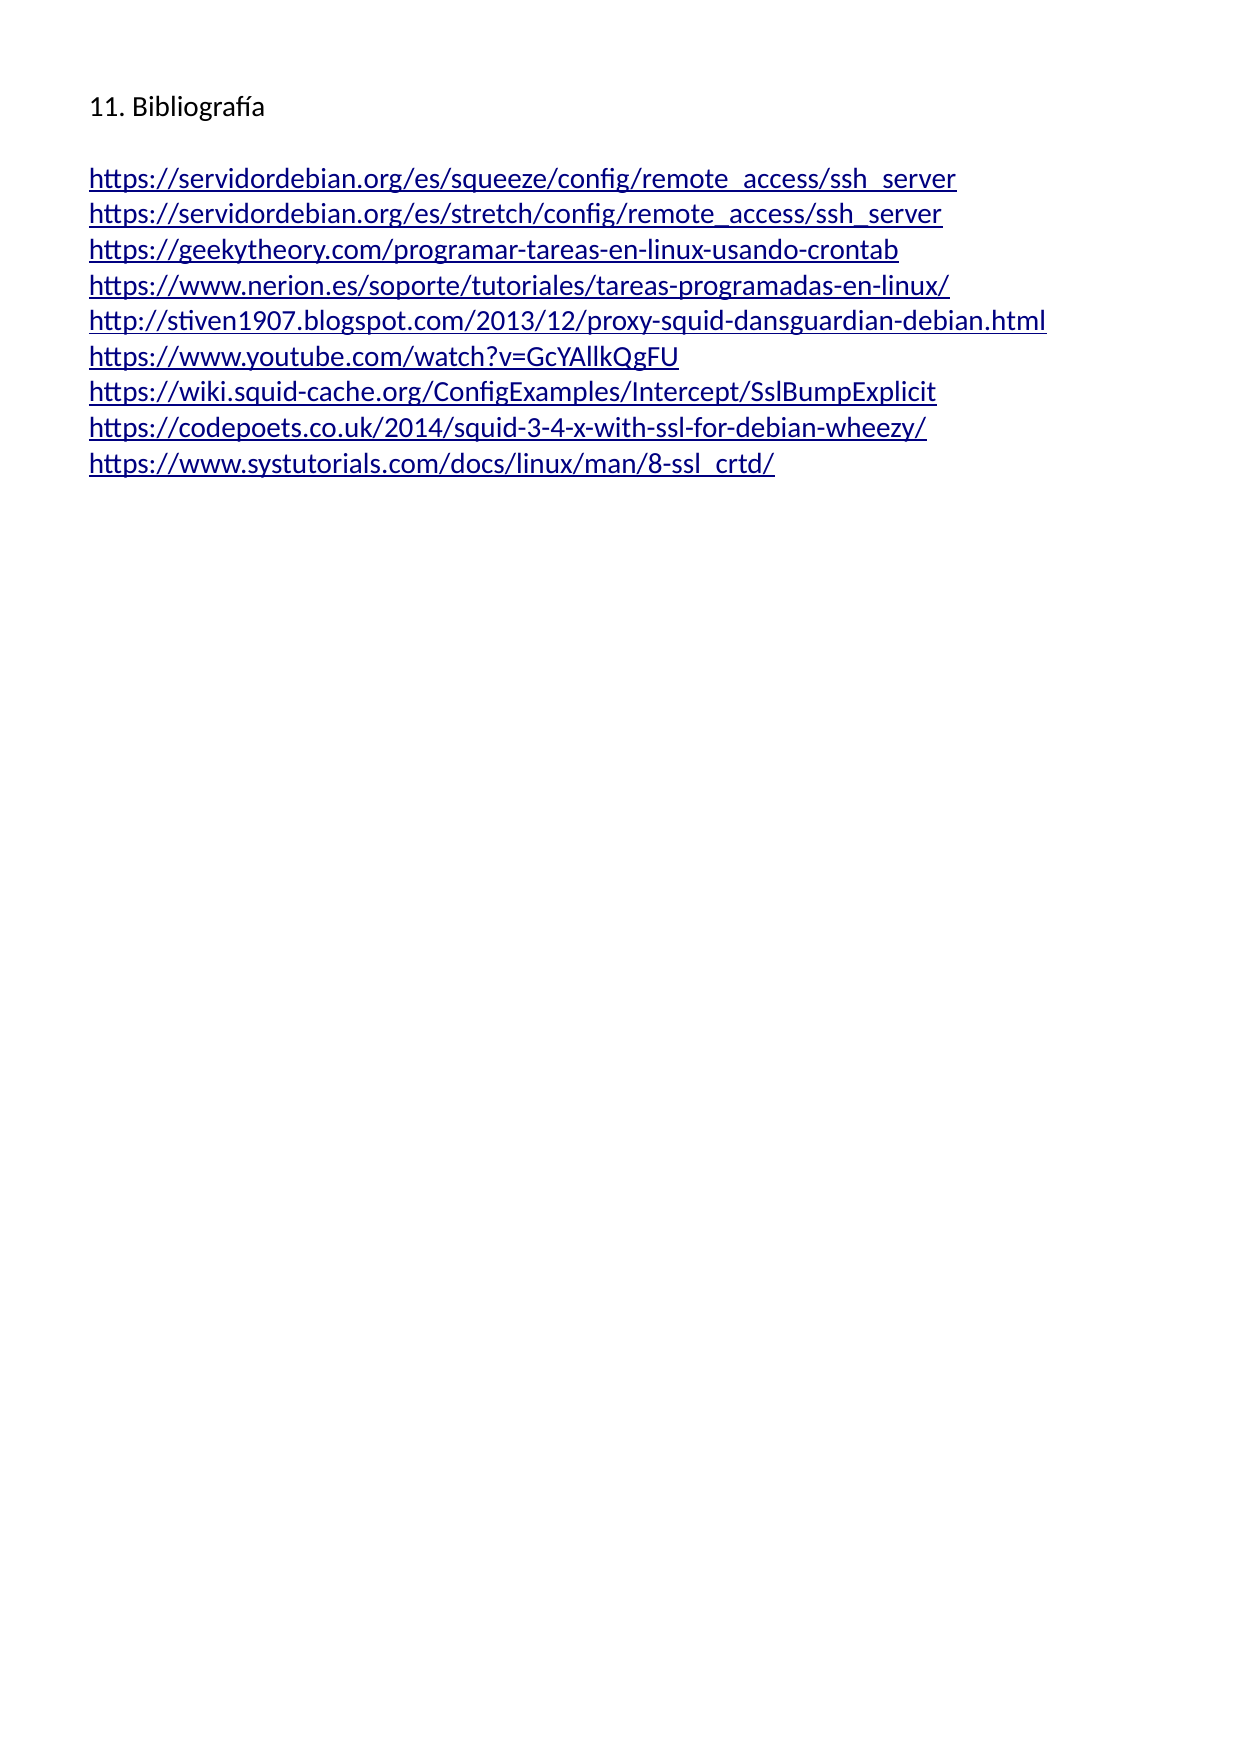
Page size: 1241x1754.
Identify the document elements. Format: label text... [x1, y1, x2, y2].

text https://servidordebian.org/es/stretch/config/remote_access/ssh_server [88, 195, 1152, 231]
text https://www.youtube.com/watch?v=GcYAllkQgFU [88, 338, 1152, 373]
text https://codepoets.co.uk/2014/squid-3-4-x-with-ssl-for-debian-wheezy/ [88, 409, 1152, 445]
text https://geekytheory.com/programar-tareas-en-linux-usando-crontab [88, 231, 1152, 267]
text http://stiven1907.blogspot.com/2013/12/proxy-squid-dansguardian-debian.html [88, 302, 1152, 338]
text https://wiki.squid-cache.org/ConfigExamples/Intercept/SslBumpExplicit [88, 373, 1152, 409]
text https://servidordebian.org/es/squeeze/config/remote_access/ssh_server [88, 160, 1152, 195]
text 11. Bibliografía [88, 88, 1152, 124]
text https://www.systutorials.com/docs/linux/man/8-ssl_crtd/ [88, 445, 1152, 480]
text https://www.nerion.es/soporte/tutoriales/tareas-programadas-en-linux/ [88, 267, 1152, 302]
